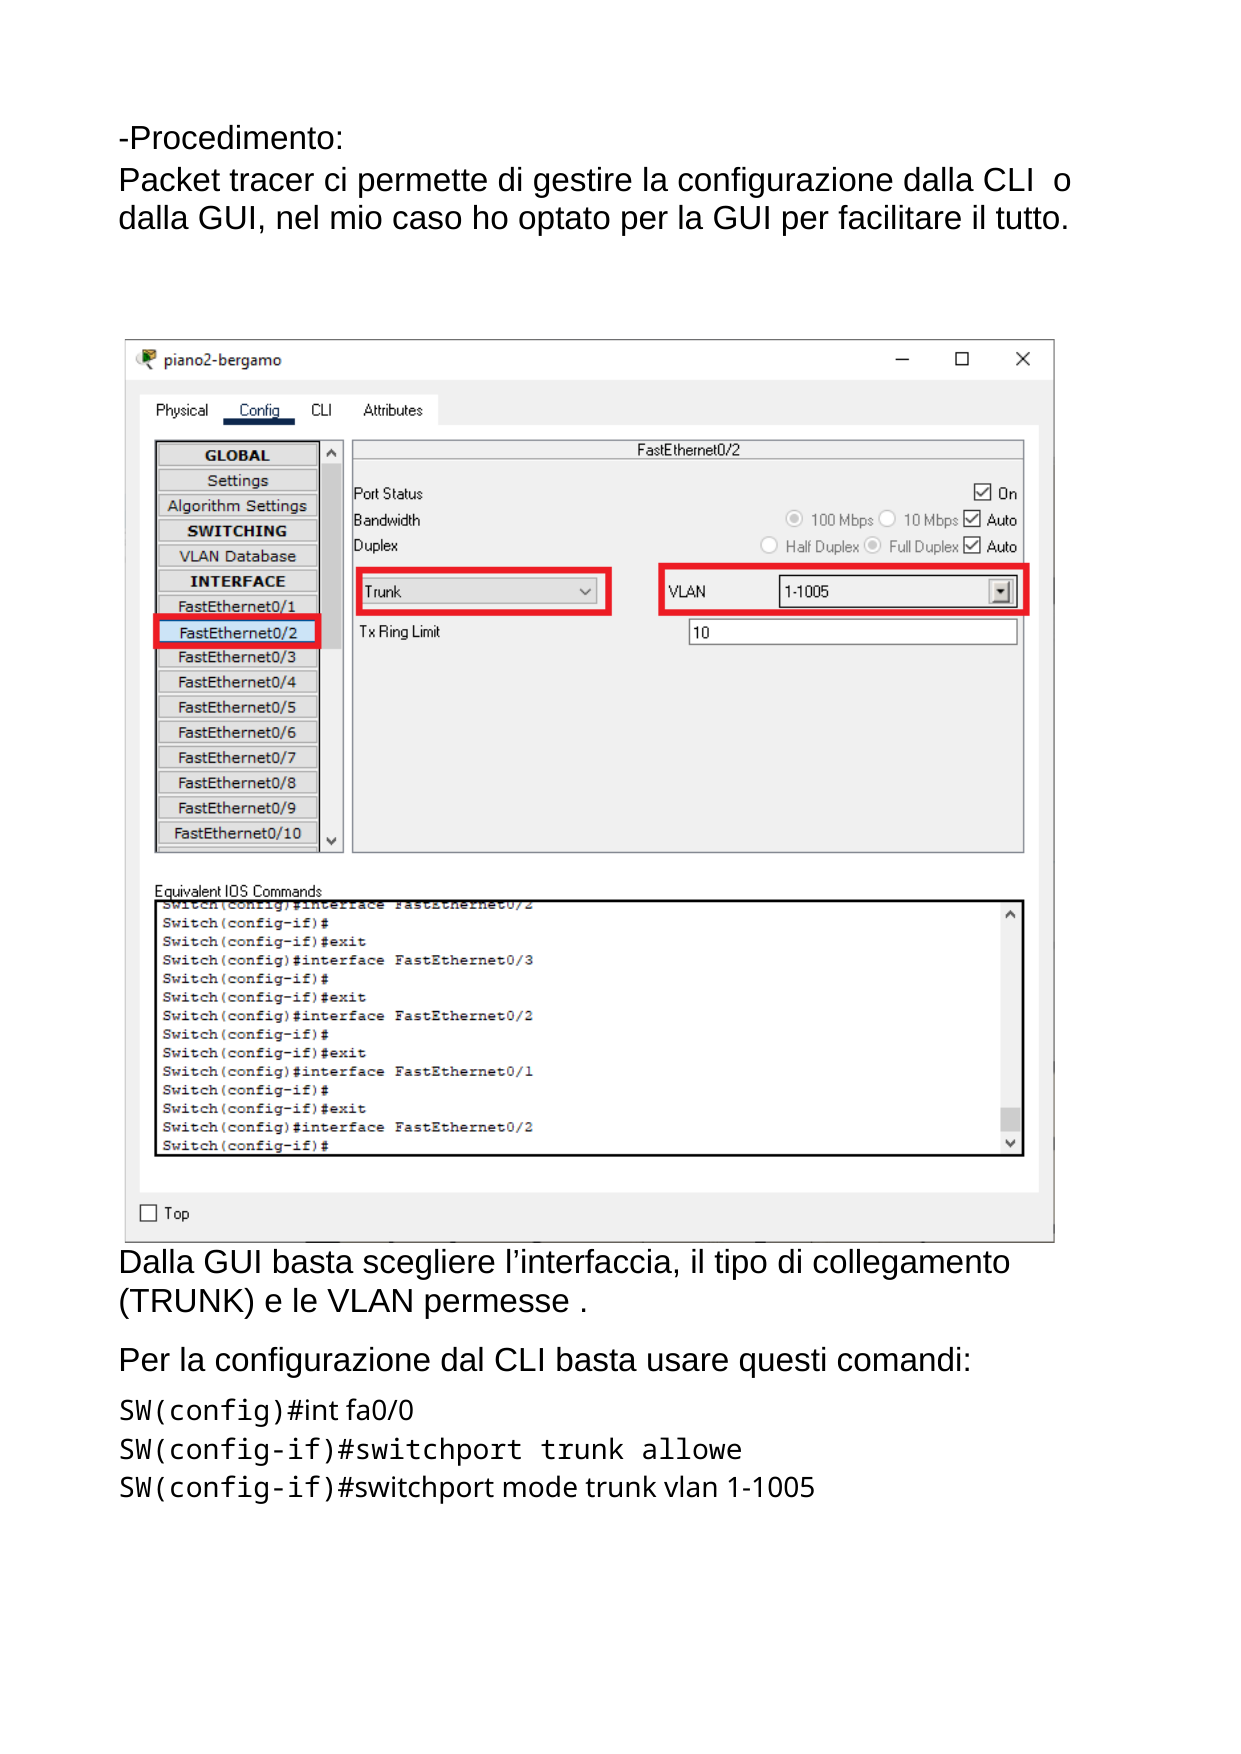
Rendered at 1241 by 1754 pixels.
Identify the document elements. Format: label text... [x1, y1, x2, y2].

text Dalla GUI basta scegliere l’interfaccia, il tipo di collegamento (TRUNK) e le VLAN permesse . [118, 317, 1122, 1319]
text -Procedimento: [118, 118, 1122, 157]
text Packet tracer ci permette di gestire la configurazione dalla CLI o dalla GUI, nel mio caso ho optato per la GUI per facilitare il tutto. [118, 159, 1122, 236]
text Per la configurazione dal CLI basta usare questi comandi: [118, 1340, 1122, 1379]
picture [124, 339, 1055, 1243]
text SW(config)#int fa0/0 SW(config-if)#switchport trunk allowe SW(config-if)#switchport mode trunk vlan 1-1005 [118, 1391, 1122, 1506]
